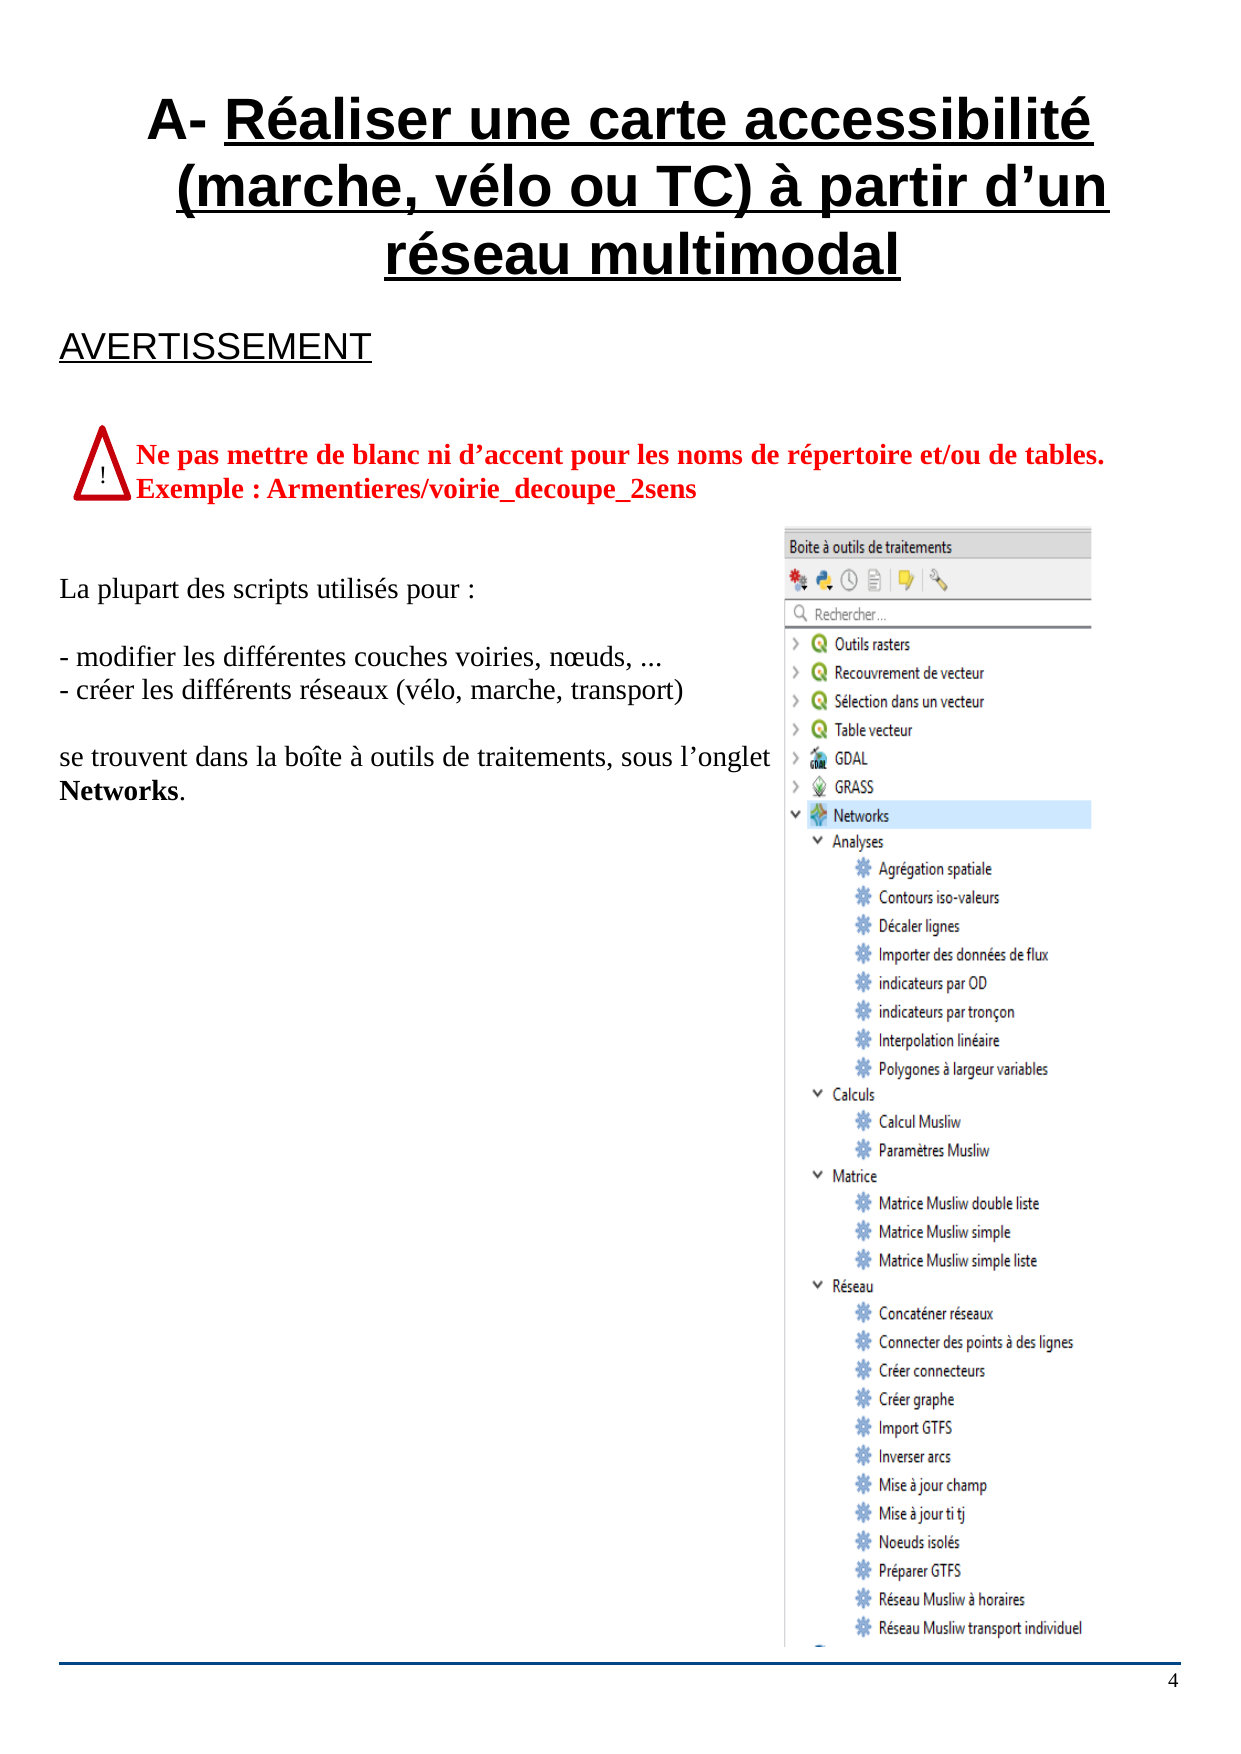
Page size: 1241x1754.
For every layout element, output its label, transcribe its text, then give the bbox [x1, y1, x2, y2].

title Réaliser une carte accessibilité (marche, vélo ou TC) à partir d’un réseau multimodal [59, 84, 1181, 287]
text [1092, 639, 1181, 672]
text se trouvent dans la boîte à outils de traitements, sous l’onglet Networks. [59, 739, 784, 807]
text - créer les différents réseaux (vélo, marche, transport) [59, 672, 784, 706]
text [1092, 739, 1181, 807]
text Ne pas mettre de blanc ni d’accent pour les noms de répertoire et/ou de tables. Exemple : Armentieres/voirie_decoupe_2sens [59, 438, 1181, 505]
text AVERTISSEMENT [59, 324, 1181, 367]
text [1092, 572, 1181, 605]
text - modifier les différentes couches voiries, nœuds, ... [59, 639, 784, 672]
picture [784, 526, 1092, 1647]
text [1092, 672, 1181, 706]
text La plupart des scripts utilisés pour : [59, 572, 784, 605]
